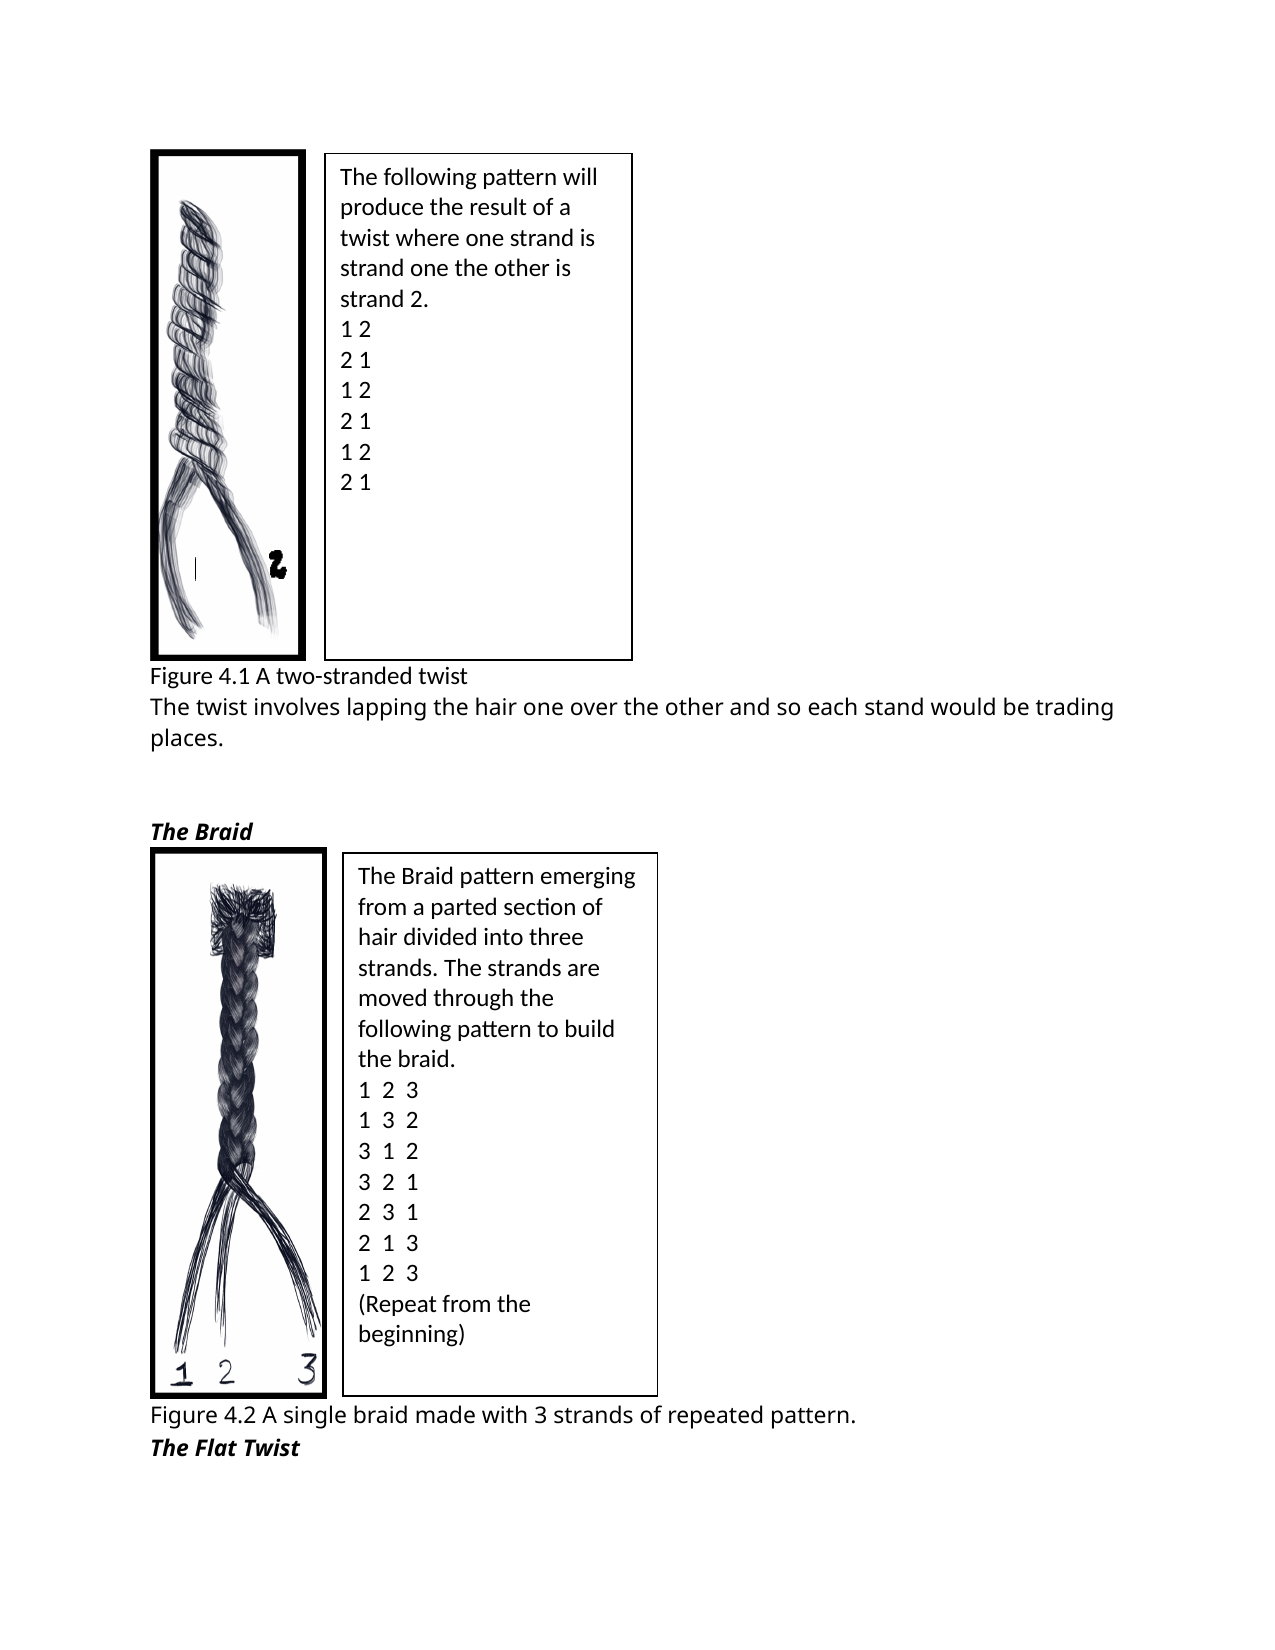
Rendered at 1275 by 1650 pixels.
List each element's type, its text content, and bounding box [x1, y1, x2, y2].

text Figure 4.1 A two-stranded twist The twist involves lapping the hair one over the other and so each stand would be trading [150, 661, 1125, 722]
text places. [150, 722, 1125, 753]
text Figure 4.2 A single braid made with 3 strands of repeated pattern. [150, 1399, 1125, 1430]
text The Braid [150, 816, 1125, 847]
text The Flat Twist [150, 1432, 1125, 1464]
